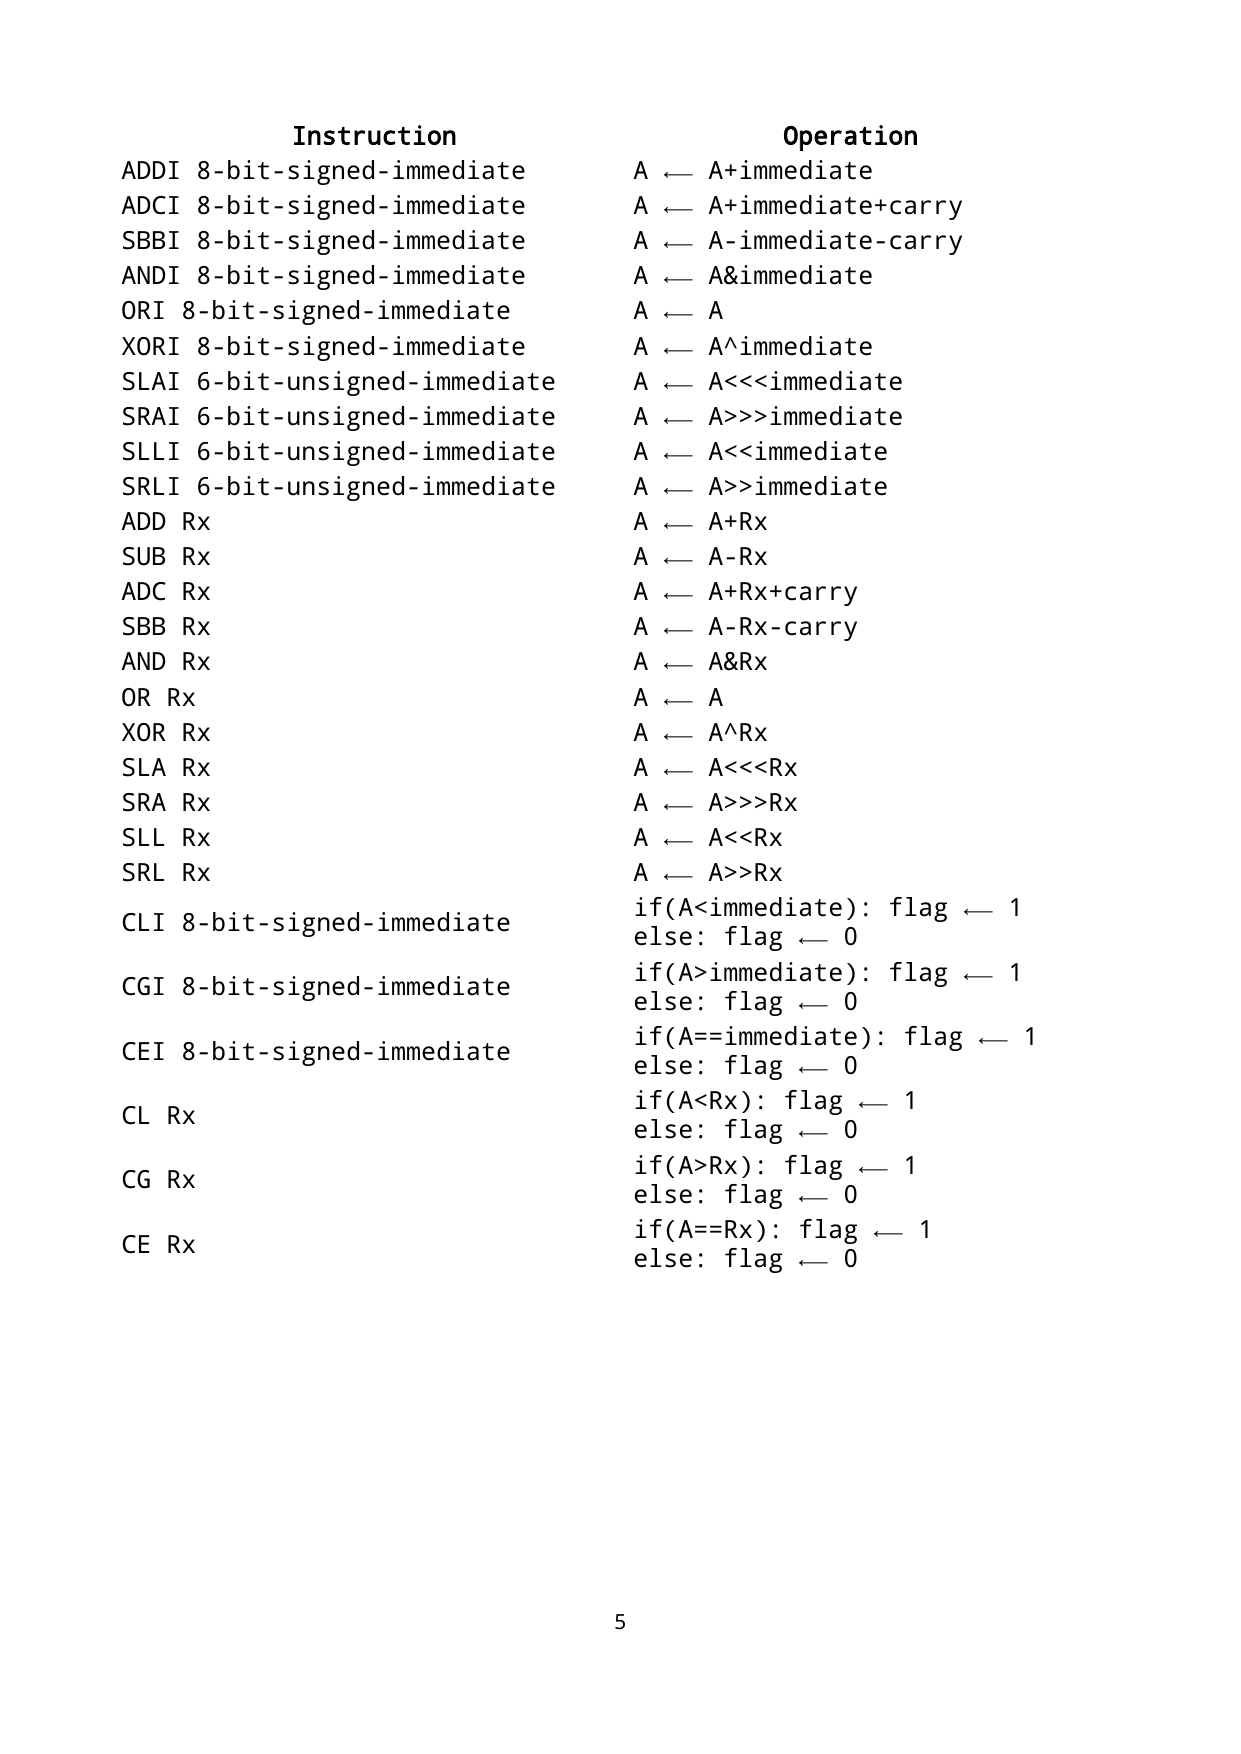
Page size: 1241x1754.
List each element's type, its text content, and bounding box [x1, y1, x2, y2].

table_cell A ⟵ A-Rx [630, 539, 1071, 574]
table_cell SLLI 6-bit-unsigned-immediate [118, 434, 630, 469]
table_cell XOR Rx [118, 715, 630, 750]
table_cell SUB Rx [118, 539, 630, 574]
table_cell SRA Rx [118, 785, 630, 820]
table_cell A ⟵ A>>immediate [630, 469, 1071, 504]
table_cell A ⟵ A-immediate-carry [630, 224, 1071, 258]
table_cell if(A<Rx): flag ⟵ 1 else: flag ⟵ 0 [630, 1084, 1071, 1148]
table_cell SLAI 6-bit-unsigned-immediate [118, 364, 630, 399]
table_cell XORI 8-bit-signed-immediate [118, 329, 630, 364]
table_cell A ⟵ A>>Rx [630, 855, 1071, 890]
table_cell A ⟵ A^Rx [630, 715, 1071, 750]
table_cell A ⟵ A<<immediate [630, 434, 1071, 469]
table_cell SRAI 6-bit-unsigned-immediate [118, 399, 630, 434]
table_cell CE Rx [118, 1212, 630, 1277]
table_cell if(A==immediate): flag ⟵ 1 else: flag ⟵ 0 [630, 1019, 1071, 1083]
table_cell ADC Rx [118, 575, 630, 609]
table_cell CG Rx [118, 1148, 630, 1212]
table_cell A ⟵ A-Rx-carry [630, 610, 1071, 645]
table_cell A ⟵ A<<Rx [630, 820, 1071, 855]
table_cell AND Rx [118, 645, 630, 680]
table_cell SBB Rx [118, 610, 630, 645]
table_cell A ⟵ A+immediate [630, 153, 1071, 188]
table_cell A ⟵ A+Rx+carry [630, 575, 1071, 609]
table_cell if(A>immediate): flag ⟵ 1 else: flag ⟵ 0 [630, 955, 1071, 1019]
table_cell CL Rx [118, 1084, 630, 1148]
table_cell SRL Rx [118, 855, 630, 890]
table_cell CEI 8-bit-signed-immediate [118, 1019, 630, 1083]
table_header Instruction [118, 118, 630, 153]
table_cell ANDI 8-bit-signed-immediate [118, 259, 630, 294]
table_cell SLL Rx [118, 820, 630, 855]
table_cell ADDI 8-bit-signed-immediate [118, 153, 630, 188]
table_header Operation [630, 118, 1071, 153]
table_cell A ⟵ A^immediate [630, 329, 1071, 364]
table_cell CLI 8-bit-signed-immediate [118, 890, 630, 955]
table_cell ADD Rx [118, 504, 630, 539]
table_cell A ⟵ A&Rx [630, 645, 1071, 680]
table_cell A ⟵ A<<<immediate [630, 364, 1071, 399]
table_cell SLA Rx [118, 750, 630, 785]
table_cell A ⟵ A [630, 680, 1071, 715]
table_cell A ⟵ A>>>Rx [630, 785, 1071, 820]
table_cell if(A==Rx): flag ⟵ 1 else: flag ⟵ 0 [630, 1212, 1071, 1277]
table_cell ORI 8-bit-signed-immediate [118, 294, 630, 329]
table_cell SRLI 6-bit-unsigned-immediate [118, 469, 630, 504]
table_cell A ⟵ A [630, 294, 1071, 329]
table_cell A ⟵ A+immediate+carry [630, 188, 1071, 223]
table_cell SBBI 8-bit-signed-immediate [118, 224, 630, 258]
table_cell A ⟵ A<<<Rx [630, 750, 1071, 785]
table_cell if(A<immediate): flag ⟵ 1 else: flag ⟵ 0 [630, 890, 1071, 955]
table_cell if(A>Rx): flag ⟵ 1 else: flag ⟵ 0 [630, 1148, 1071, 1212]
table_cell A ⟵ A+Rx [630, 504, 1071, 539]
table_cell OR Rx [118, 680, 630, 715]
table_cell ADCI 8-bit-signed-immediate [118, 188, 630, 223]
table_cell CGI 8-bit-signed-immediate [118, 955, 630, 1019]
table_cell A ⟵ A>>>immediate [630, 399, 1071, 434]
table_cell A ⟵ A&immediate [630, 259, 1071, 294]
